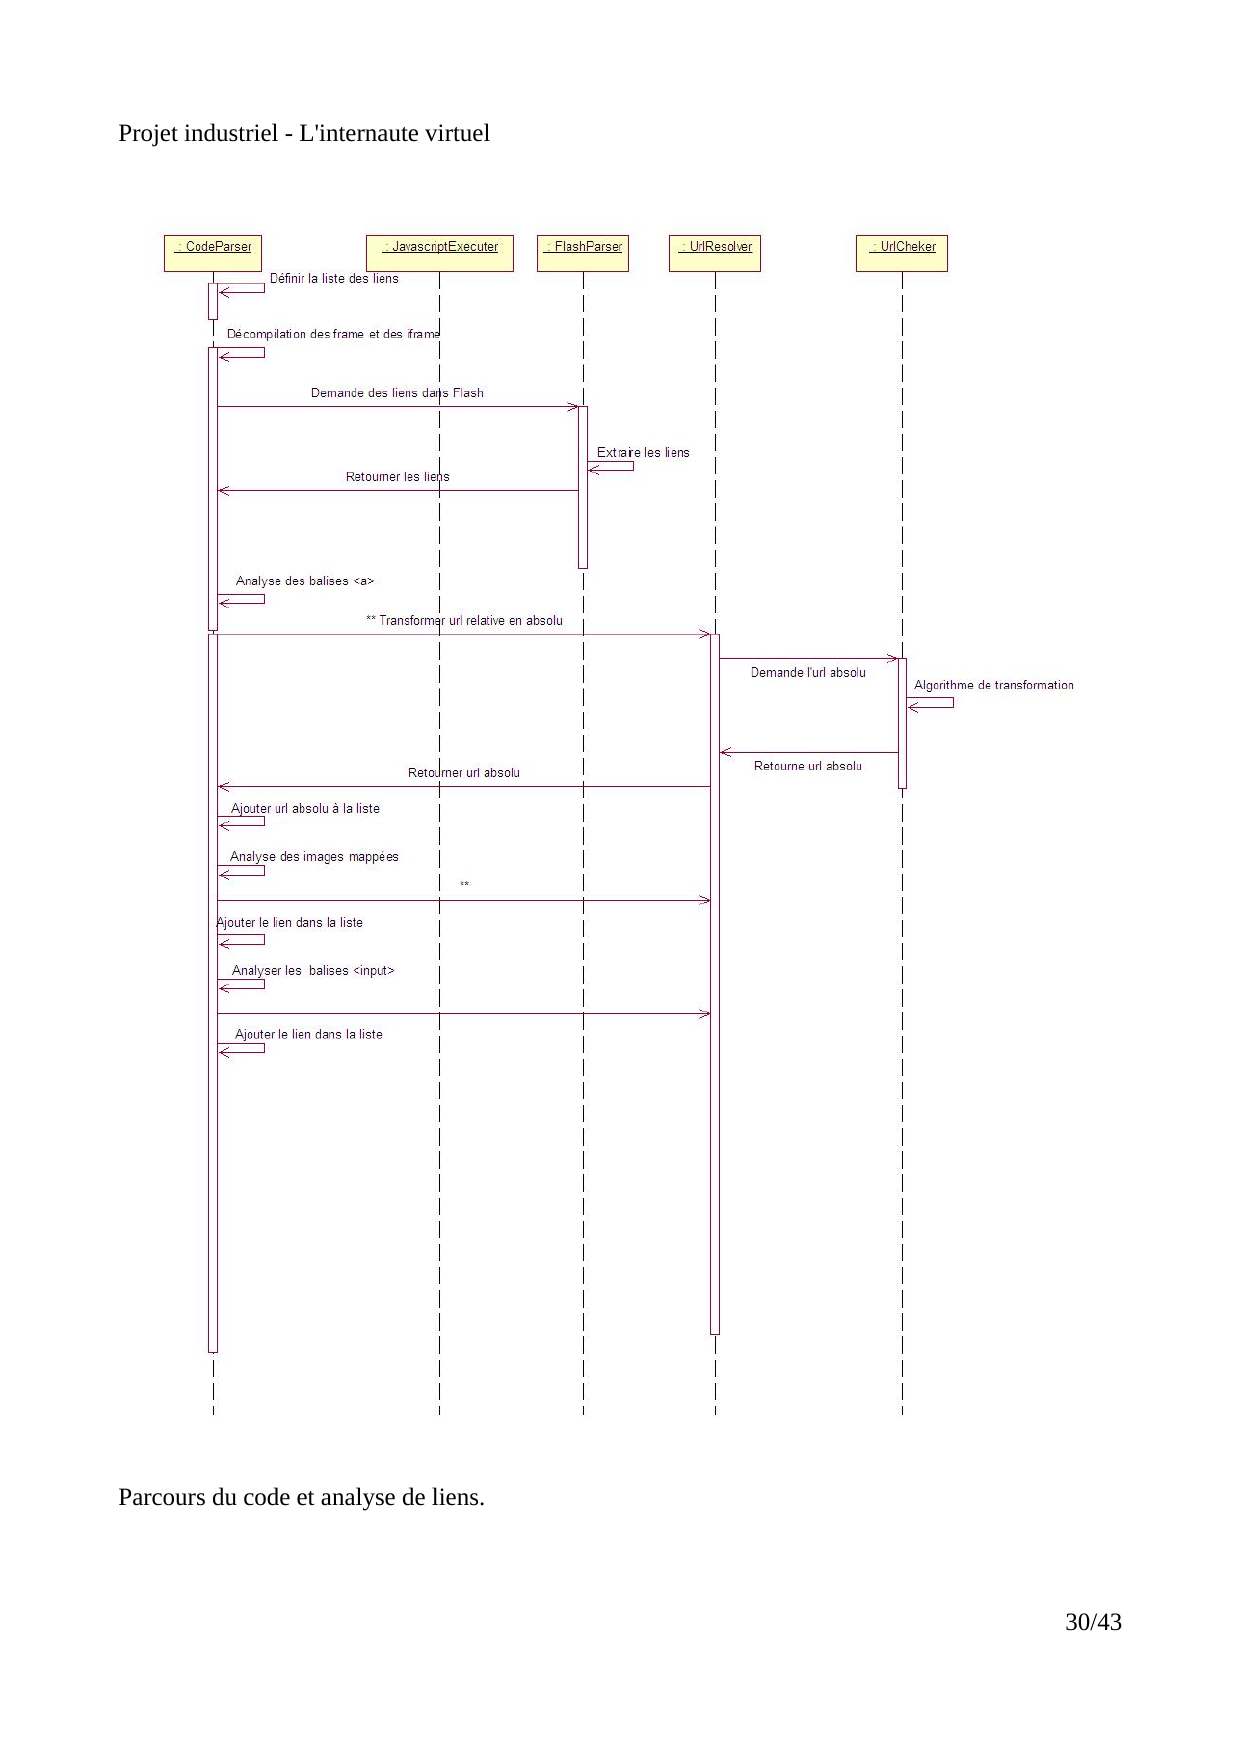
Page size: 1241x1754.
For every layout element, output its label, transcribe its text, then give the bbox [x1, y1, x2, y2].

picture [118, 176, 1122, 1470]
text Parcours du code et analyse de liens. [118, 1482, 1122, 1510]
